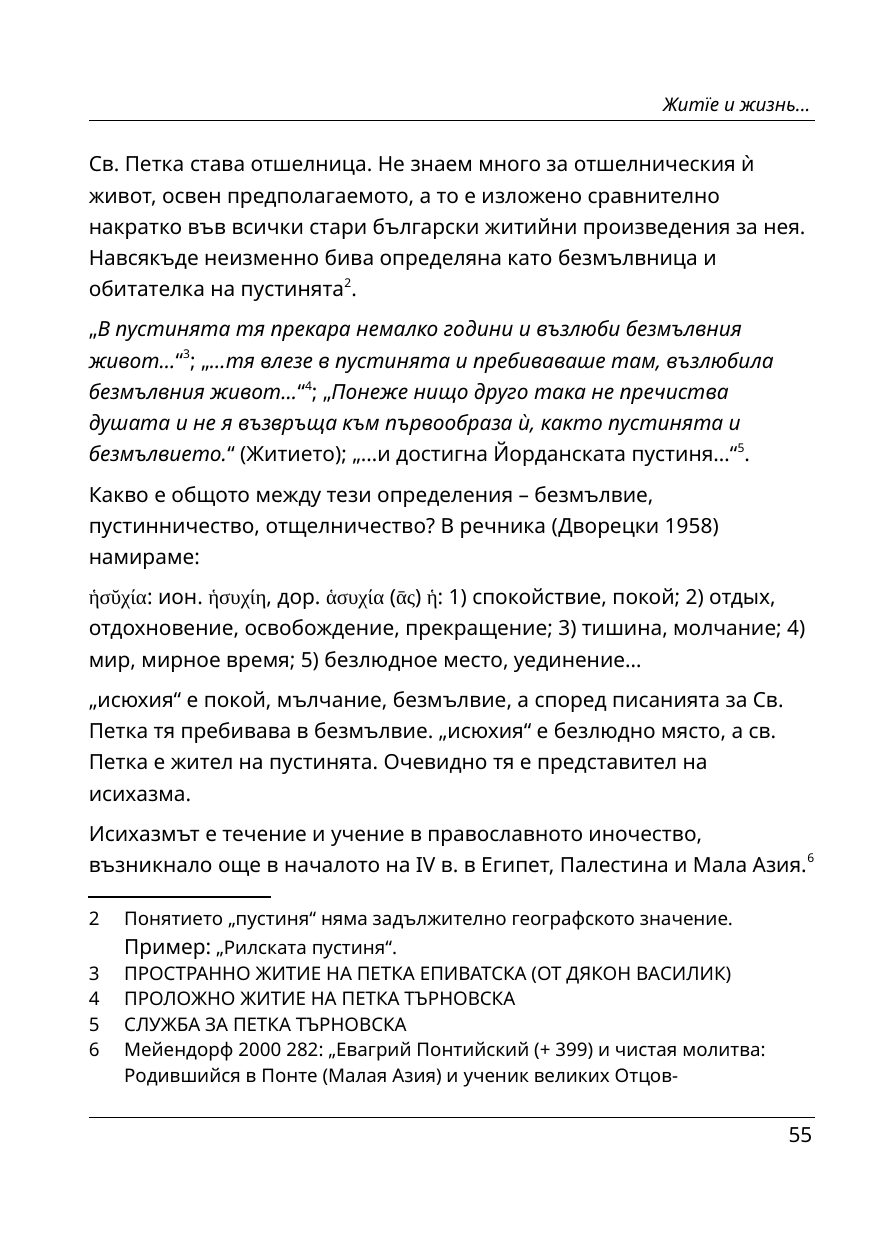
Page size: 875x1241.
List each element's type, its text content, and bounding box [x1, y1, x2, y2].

text ПРОЛОЖНО ЖИТИЕ НА ПЕТКА ТЪРНОВСКА [88, 986, 815, 1011]
text Понятието „пустиня“ няма задължително географското значение. Пример: „Рилската пустиня“. [88, 903, 815, 960]
text ἡσῠχία: ион. ἡσυχίη, дор. ἁσυχία (ᾱς) ἡ: 1) спокойствие, покой; 2) отдых, отдохновение, освобождение, прекращение; 3) тишина, молчание; 4) мир, мирное время; 5) безлюдное место, уединение… [88, 582, 815, 673]
text Какво е общото между тези определения – безмълвие, пустинничество, отщелничество? В речника (Дворецки 1958) намираме: [88, 480, 815, 571]
text ПРОСТРАННО ЖИТИЕ НА ПЕТКА ЕПИВАТСКА (ОТ ДЯКОН ВАСИЛИК) [88, 960, 815, 986]
text СЛУЖБА ЗА ПЕТКА ТЪРНОВСКА [88, 1011, 815, 1037]
text Исихазмът е течение и учение в православното иночество, възникнало още в началото на IV в. в Египет, Палестина и Мала Азия. На пръв поглед се различава от общежитийното монашество по това, че монасите живеят като отшелници или като двойки учител–ученик. [88, 819, 815, 878]
text Мейендорф 2000 282: „Евагрий Понтийский (+ 399) и чистая молитва: Родившийся в Понте (Малая Азия) и ученик великих Отцов- [88, 1037, 815, 1088]
text „В пустинята тя прекара немалко години и възлюби безмълвния живот...“; „...тя влезе в пустинята и пребиваваше там, възлюбила безмълвния живот...“; „Понеже нищо друго така не пречиства душата и не я възвръща към първообраза ѝ, както пустинята и безмълвието.“ (Житието); „…и достигна Йорданската пустиня…“. [88, 314, 815, 468]
text „исюхия“ е покой, мълчание, безмълвие, а според писанията за Св. Петка тя пребивава в безмълвие. „исюхия“ е безлюдно място, а св. Петка е жител на пустинята. Очевидно тя е представител на исихазма. [88, 685, 815, 807]
text Св. Петка става отшелница. Не знаем много за отшелническия ѝ живот, освен предполагаемото, а то е изложено сравнително накратко във всички стари български житийни произведения за нея. Навсякъде неизменно бива определяна като безмълвница и обитателка на пустинята. [88, 149, 815, 303]
